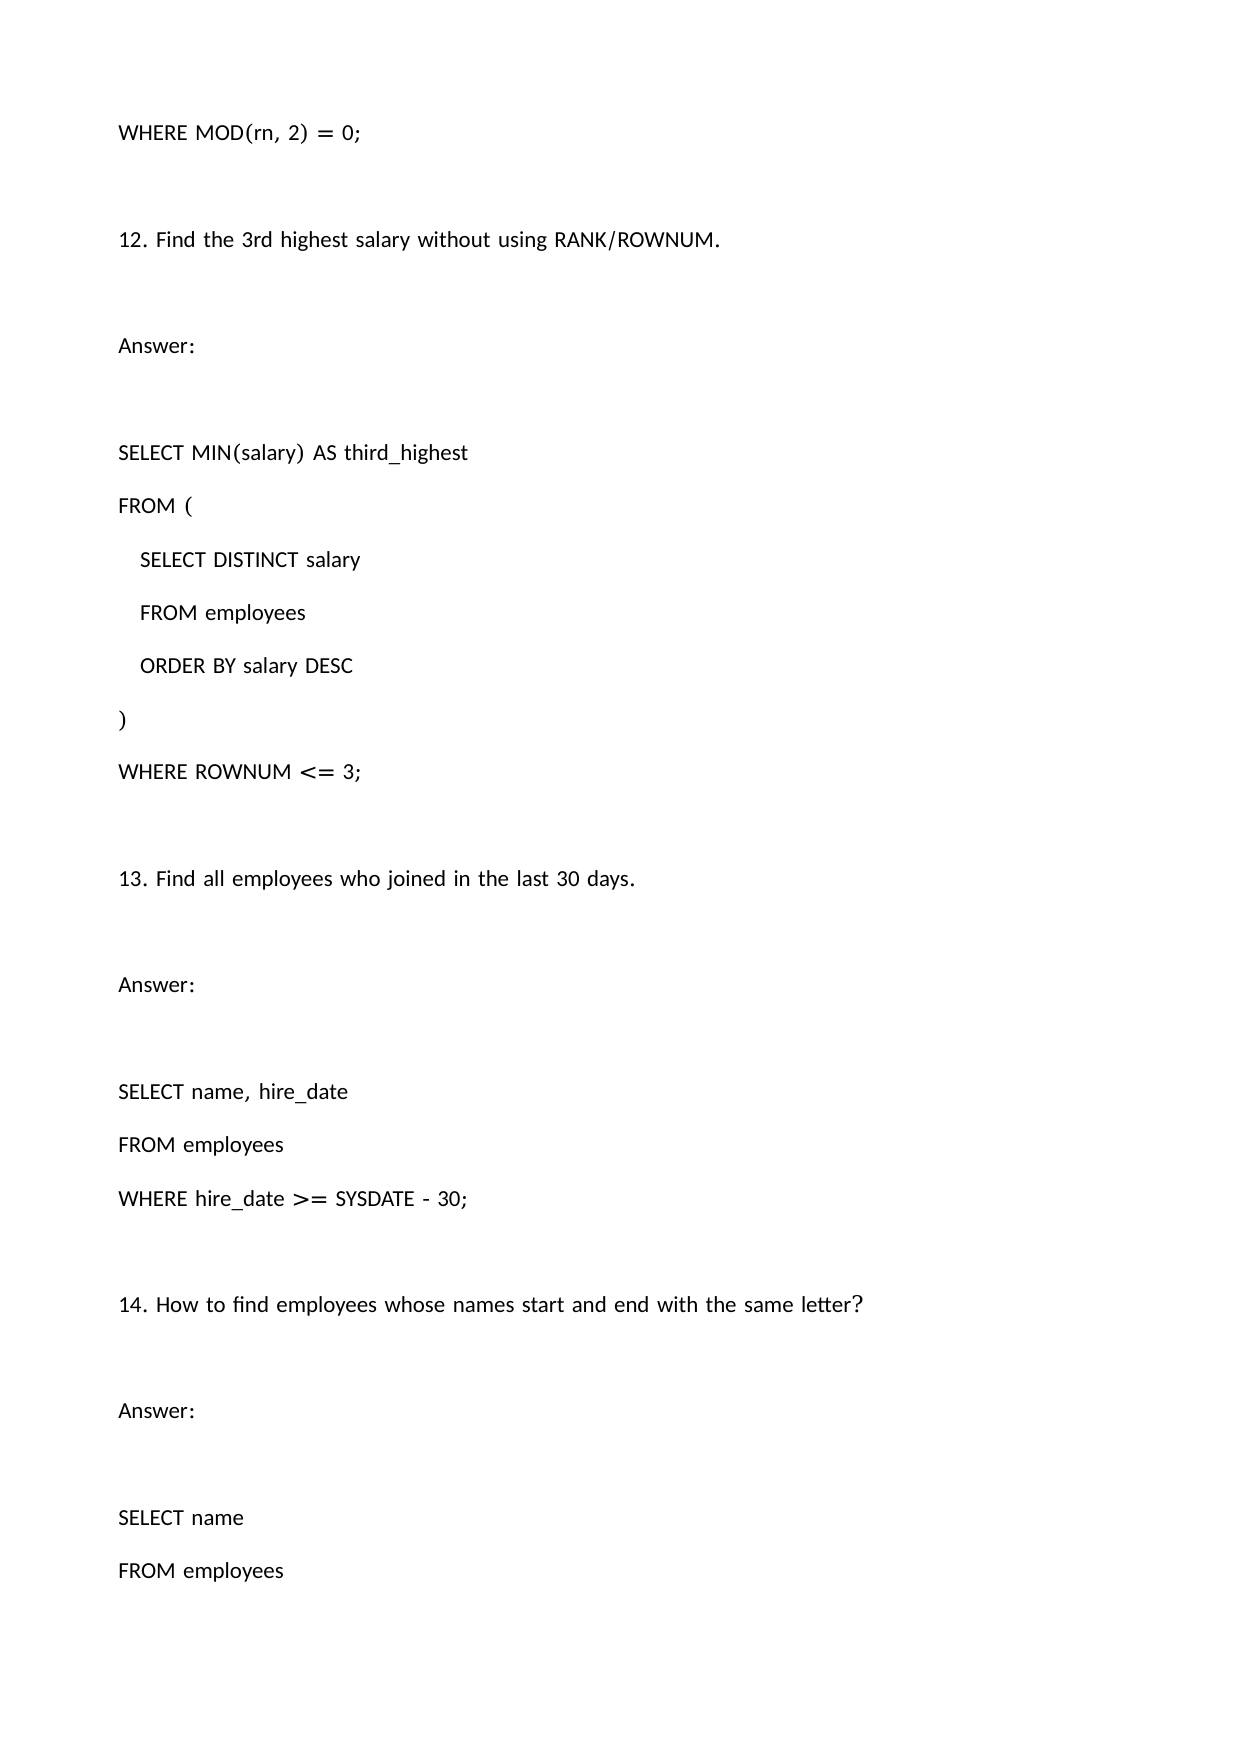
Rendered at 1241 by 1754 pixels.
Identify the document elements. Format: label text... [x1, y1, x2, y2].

text SELECT name [118, 1503, 1122, 1531]
text WHERE ROWNUM <= 3; [118, 757, 1122, 786]
text Answer: [118, 331, 1122, 359]
text FROM ( [118, 491, 1122, 519]
text SELECT name, hire_date [118, 1076, 1122, 1105]
text ORDER BY salary DESC [118, 651, 1122, 680]
text 14. How to find employees whose names start and end with the same letter? [118, 1290, 1122, 1318]
text FROM employees [118, 1556, 1122, 1584]
text Answer: [118, 970, 1122, 998]
text ) [118, 705, 1122, 732]
text SELECT DISTINCT salary [118, 544, 1122, 573]
text FROM employees [118, 1130, 1122, 1158]
text WHERE hire_date >= SYSDATE - 30; [118, 1183, 1122, 1212]
text 12. Find the 3rd highest salary without using RANK/ROWNUM. [118, 224, 1122, 253]
text SELECT MIN(salary) AS third_highest [118, 437, 1122, 466]
text FROM employees [118, 598, 1122, 626]
text 13. Find all employees who joined in the last 30 days. [118, 863, 1122, 892]
text Answer: [118, 1396, 1122, 1425]
text WHERE MOD(rn, 2) = 0; [118, 118, 1122, 147]
